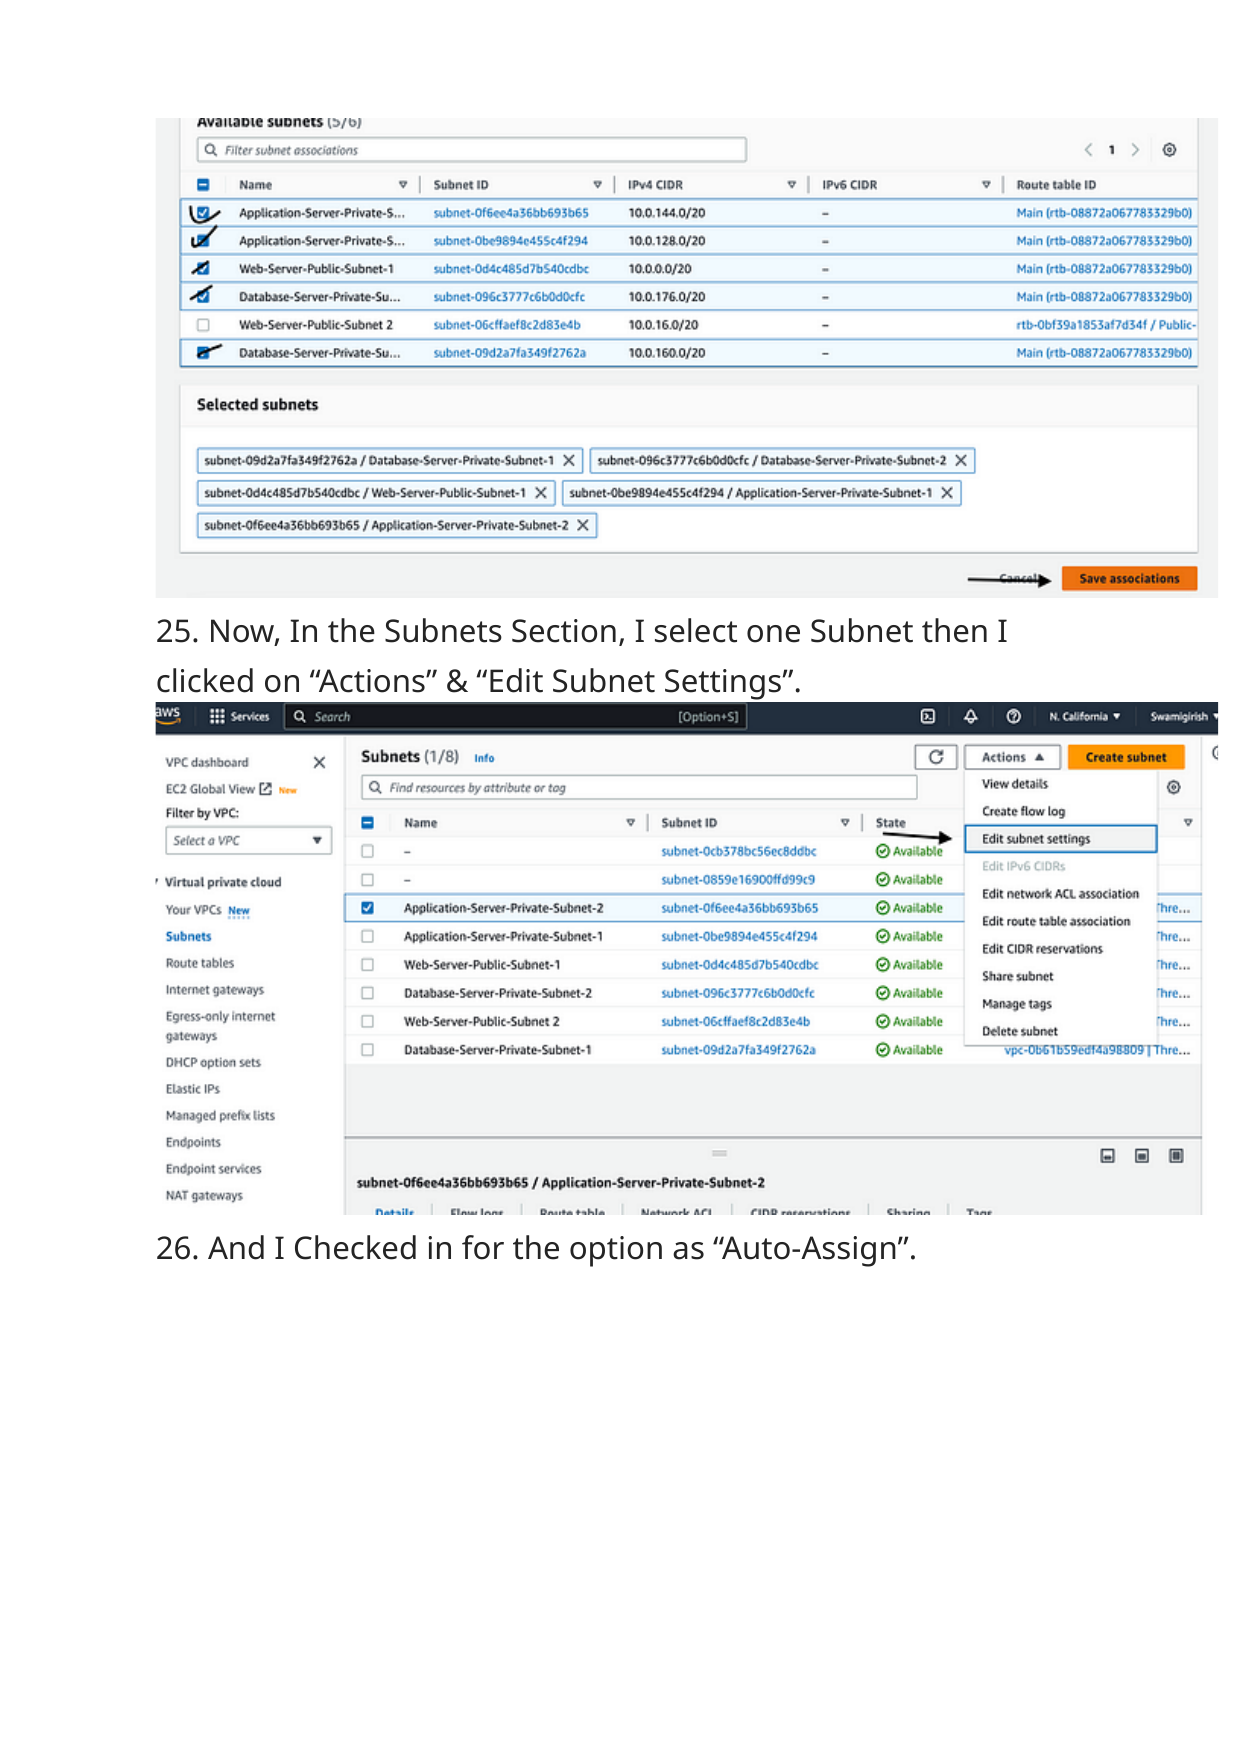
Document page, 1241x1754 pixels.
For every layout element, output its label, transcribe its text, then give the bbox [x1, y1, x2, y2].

text 25. Now, In the Subnets Section, I select one Subnet then I clicked on “Actions” & “Edit Subnet Settings”. [156, 602, 1084, 702]
picture [155, 702, 1219, 1215]
text 26. And I Checked in for the option as “Auto-Assign”. [156, 1219, 1084, 1269]
picture [155, 118, 1219, 598]
